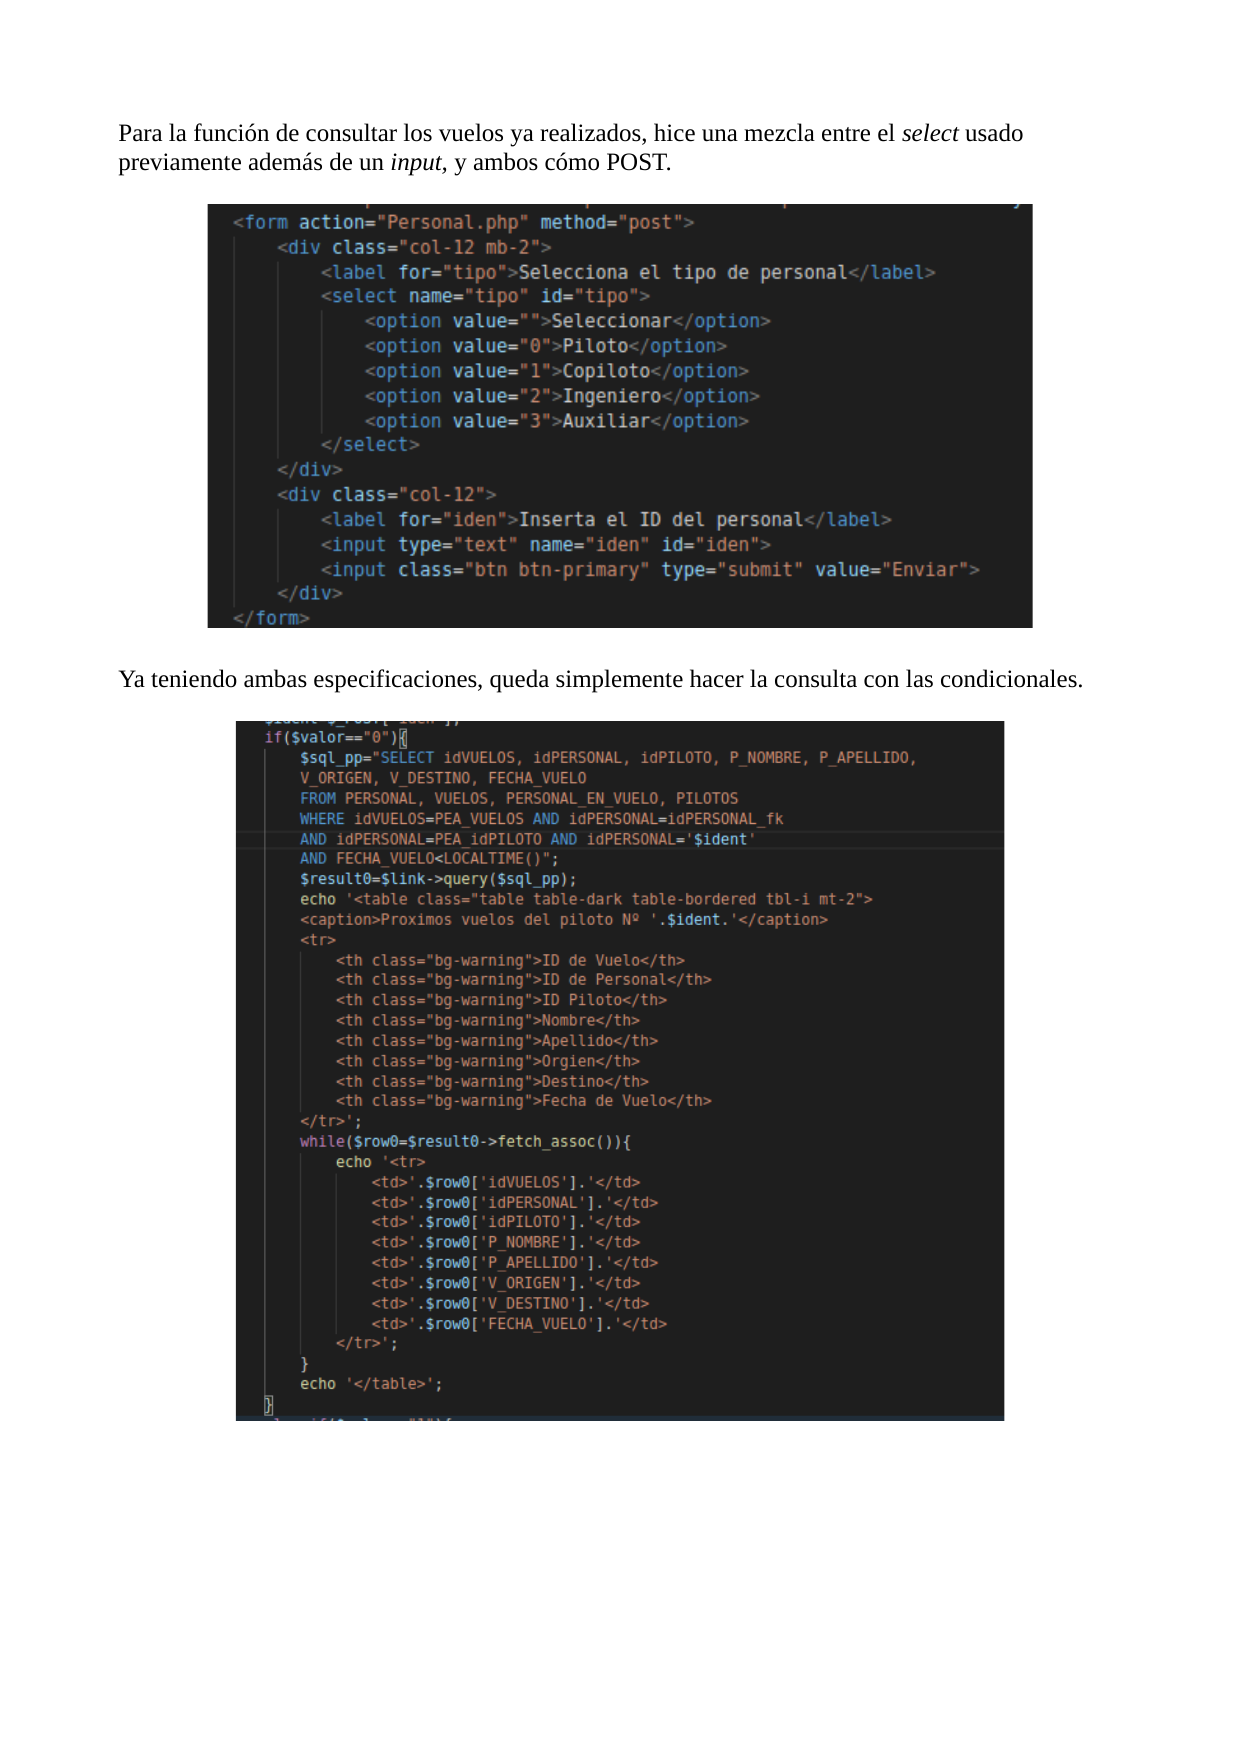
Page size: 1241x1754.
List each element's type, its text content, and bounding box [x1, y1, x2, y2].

picture [235, 721, 1005, 1421]
text Ya teniendo ambas especificaciones, queda simplemente hacer la consulta con las condicionales. [118, 664, 1122, 693]
text Para la función de consultar los vuelos ya realizados, hice una mezcla entre el select usado previamente además de un input, y ambos cómo POST. [118, 118, 1122, 176]
picture [207, 204, 1033, 628]
